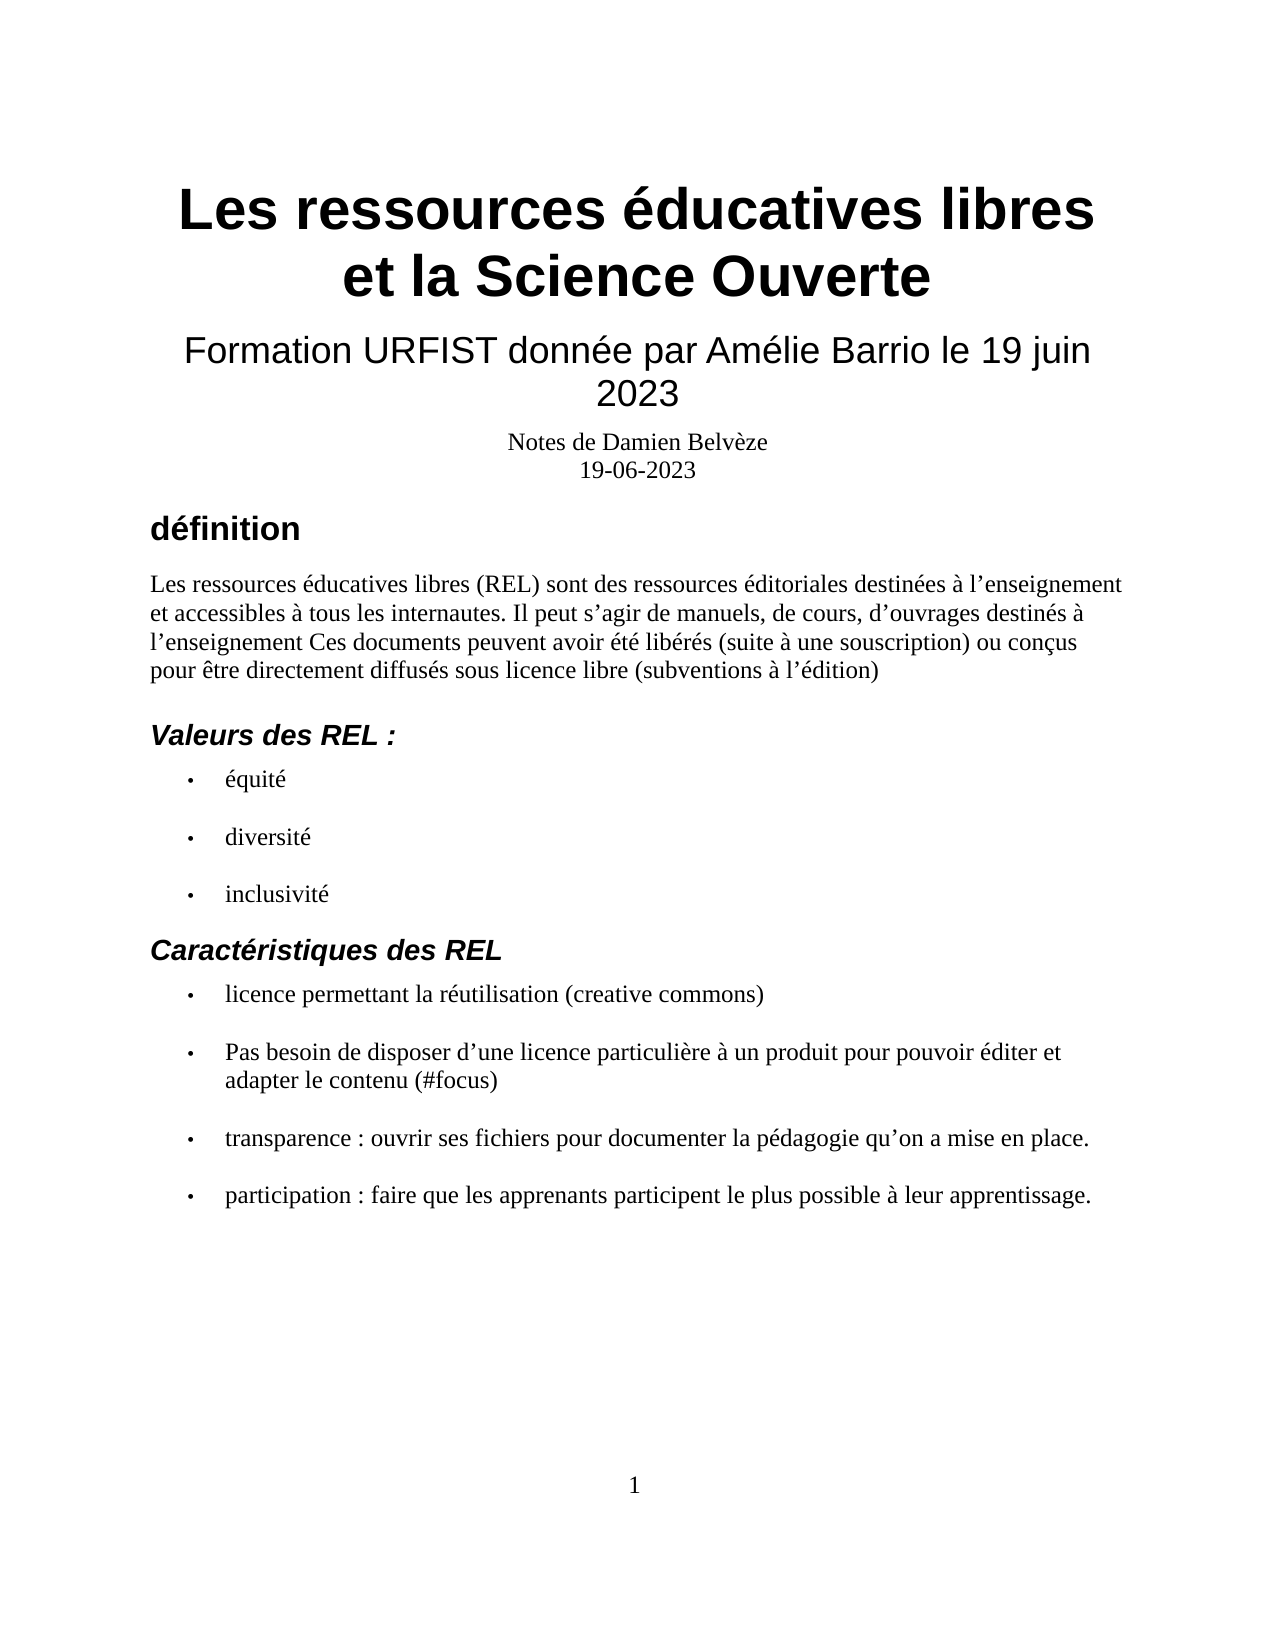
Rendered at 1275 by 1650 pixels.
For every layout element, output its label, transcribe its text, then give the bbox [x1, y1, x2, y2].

subtitle Formation URFIST donnée par Amélie Barrio le 19 juin 2023 [150, 328, 1125, 414]
list équité [187, 764, 1125, 822]
text Notes de Damien Belvèze [150, 427, 1125, 455]
text 19-06-2023 [150, 455, 1125, 484]
list transparence : ouvrir ses fichiers pour documenter la pédagogie qu’on a mise en place. [187, 1123, 1125, 1180]
subtitle Valeurs des REL : [150, 718, 1125, 752]
subtitle Caractéristiques des REL [150, 933, 1125, 967]
list diversité [187, 822, 1125, 879]
title Les ressources éducatives libres et la Science Ouverte [150, 175, 1125, 309]
list licence permettant la réutilisation (creative commons) [187, 979, 1125, 1037]
subtitle définition [150, 509, 1125, 548]
text Les ressources éducatives libres (REL) sont des ressources éditoriales destinées à l’enseignement et accessibles à tous les internautes. Il peut s’agir de manuels, de cours, d’ouvrages destinés à l’enseignement Ces documents peuvent avoir été libérés (suite à une souscription) ou conçus pour être directement diffusés sous licence libre (subventions à l’édition) [150, 569, 1125, 684]
list Pas besoin de disposer d’une licence particulière à un produit pour pouvoir éditer et adapter le contenu (#focus) [187, 1037, 1125, 1123]
list participation : faire que les apprenants participent le plus possible à leur apprentissage. [187, 1180, 1125, 1209]
list inclusivité [187, 879, 1125, 908]
